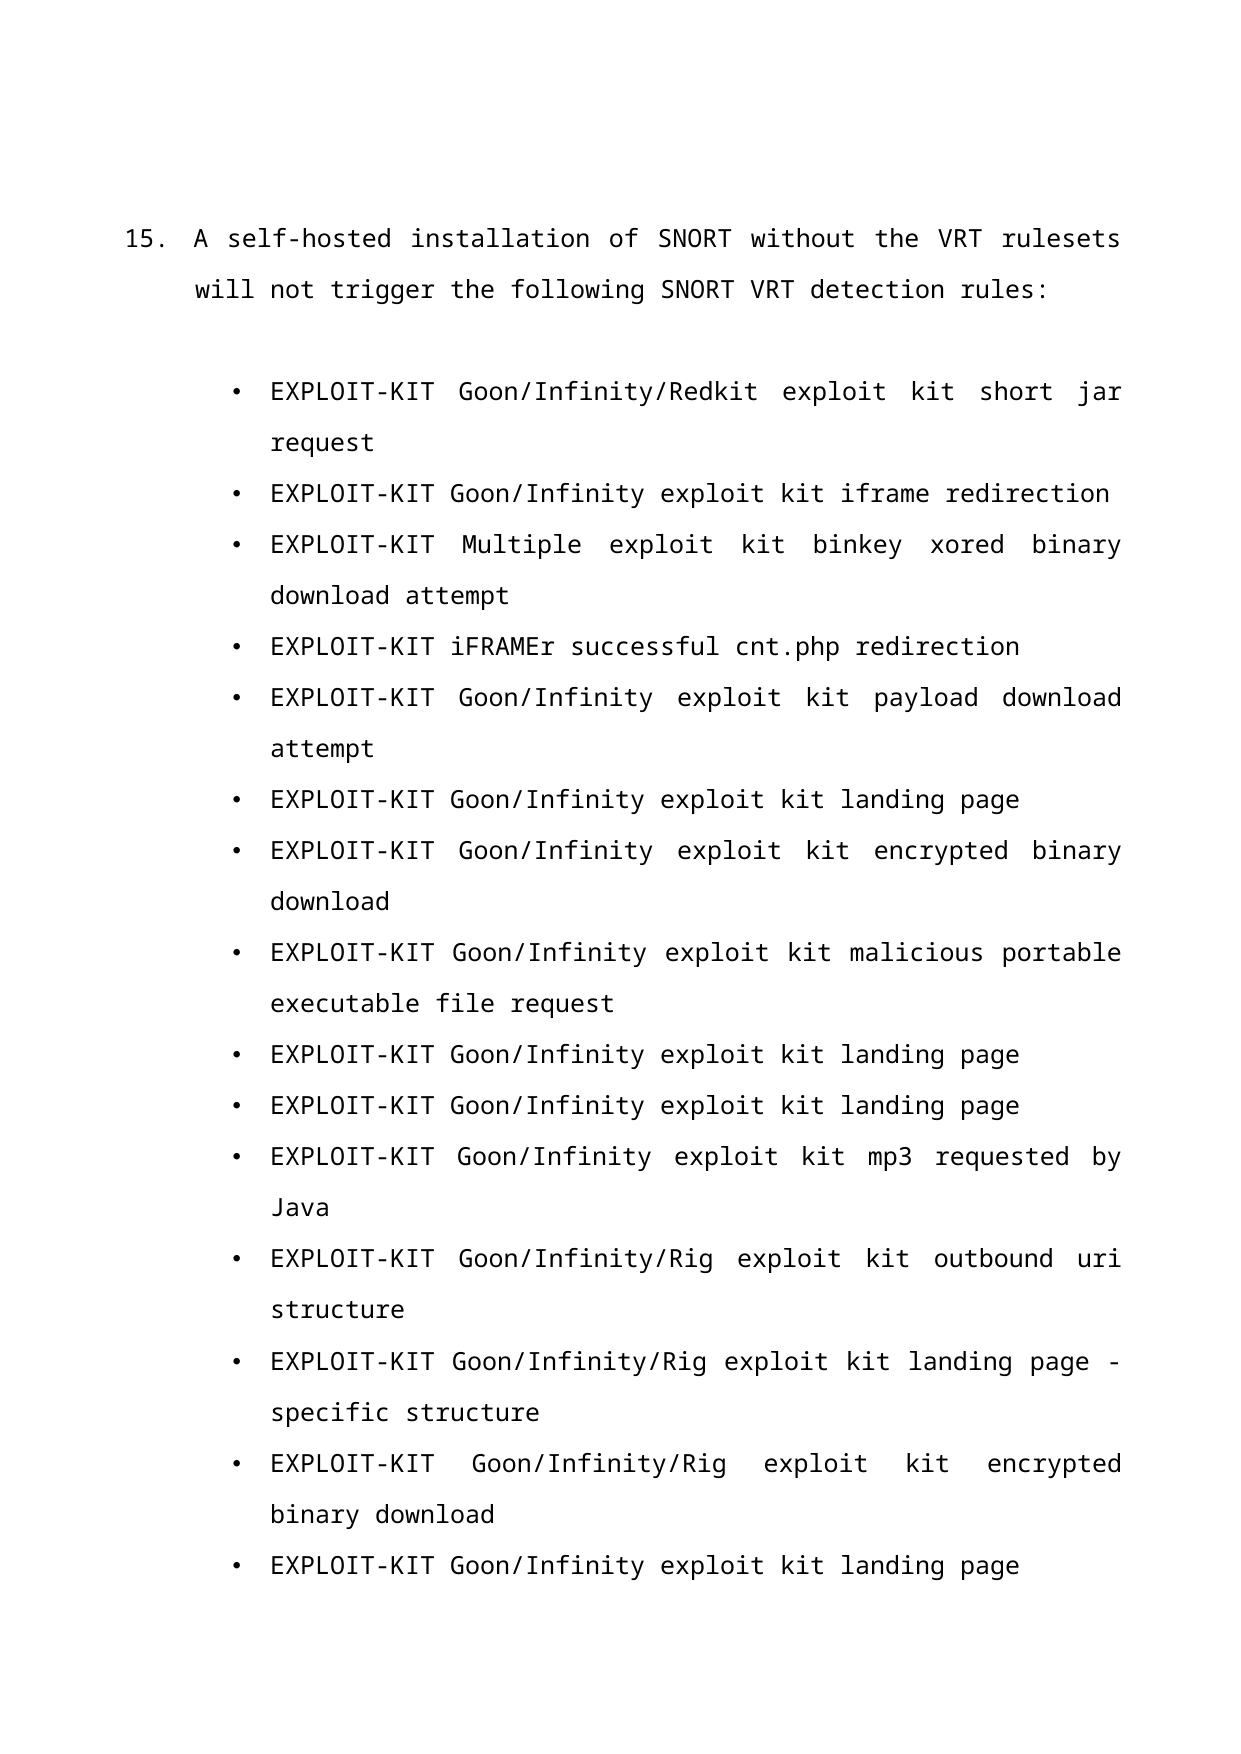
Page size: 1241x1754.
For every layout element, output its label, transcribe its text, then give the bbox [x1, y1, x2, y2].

list EXPLOIT-KIT Goon/Infinity exploit kit payload download attempt [232, 679, 1122, 765]
list EXPLOIT-KIT Goon/Infinity exploit kit mp3 requested by Java [232, 1139, 1122, 1224]
list EXPLOIT-KIT Goon/Infinity exploit kit landing page [232, 1547, 1122, 1581]
list EXPLOIT-KIT Goon/Infinity exploit kit iframe redirection [232, 475, 1122, 509]
list EXPLOIT-KIT Goon/Infinity exploit kit landing page [232, 782, 1122, 816]
list EXPLOIT-KIT Goon/Infinity/Rig exploit kit encrypted binary download [232, 1445, 1122, 1530]
list EXPLOIT-KIT Goon/Infinity exploit kit landing page [232, 1088, 1122, 1122]
list EXPLOIT-KIT Goon/Infinity/Rig exploit kit landing page - specific structure [232, 1343, 1122, 1428]
list EXPLOIT-KIT iFRAMEr successful cnt.php redirection [232, 628, 1122, 663]
list EXPLOIT-KIT Goon/Infinity/Redkit exploit kit short jar request [232, 373, 1122, 458]
list EXPLOIT-KIT Goon/Infinity exploit kit landing page [232, 1037, 1122, 1071]
list EXPLOIT-KIT Goon/Infinity exploit kit malicious portable executable file request [232, 935, 1122, 1020]
list EXPLOIT-KIT Goon/Infinity exploit kit encrypted binary download [232, 833, 1122, 918]
list EXPLOIT-KIT Multiple exploit kit binkey xored binary download attempt [232, 526, 1122, 612]
list EXPLOIT-KIT Goon/Infinity/Rig exploit kit outbound uri structure [232, 1241, 1122, 1326]
list A self-hosted installation of SNORT without the VRT rulesets will not trigger the following SNORT VRT detection rules: [124, 220, 1122, 305]
